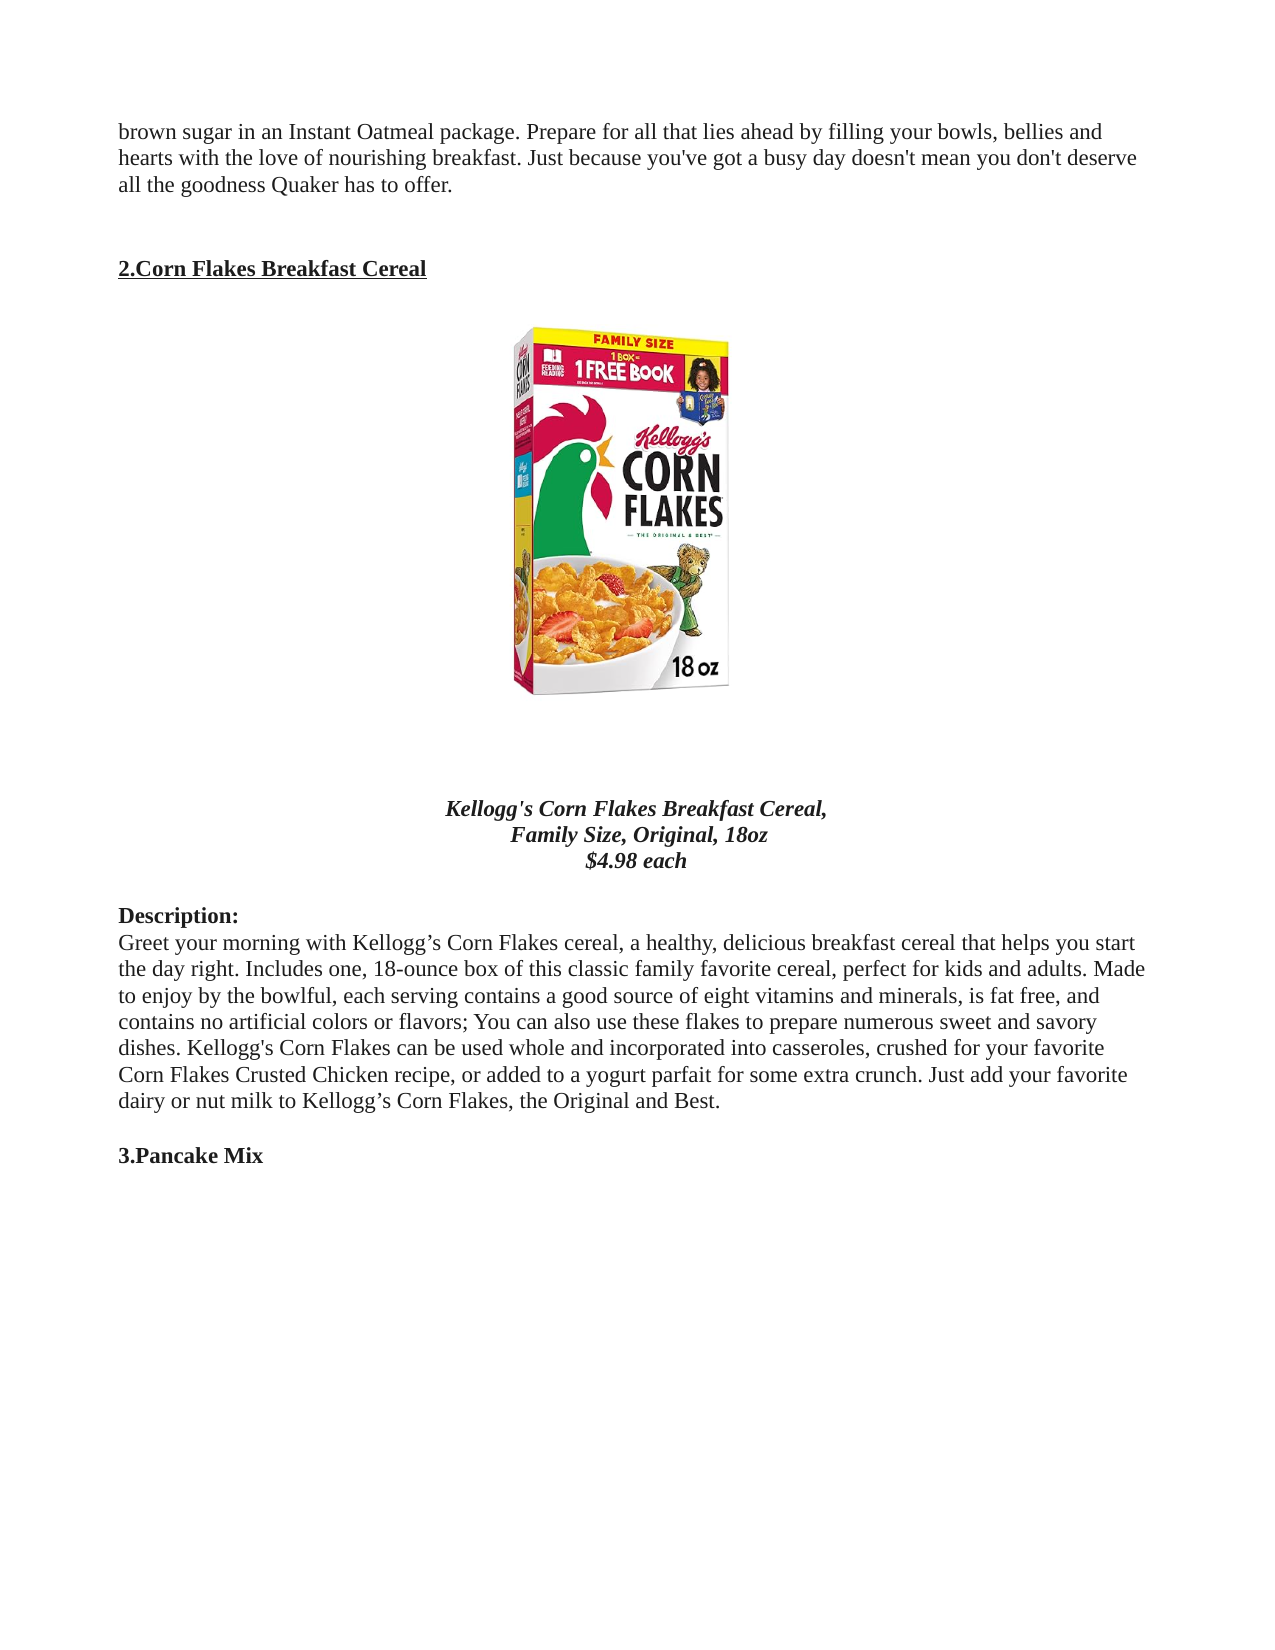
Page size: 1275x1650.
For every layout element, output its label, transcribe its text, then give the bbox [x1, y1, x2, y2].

text $4.98 each [118, 847, 1157, 874]
text 3.Pancake Mix [118, 1142, 1157, 1168]
text Greet your morning with Kellogg’s Corn Flakes cereal, a healthy, delicious breakfast cereal that helps you start the day right. Includes one, 18-ounce box of this classic family favorite cereal, perfect for kids and adults. Made to enjoy by the bowlful, each serving contains a good source of eight vitamins and minerals, is fat free, and contains no artificial colors or flavors; You can also use these flakes to prepare numerous sweet and savory dishes. Kellogg's Corn Flakes can be used whole and incorporated into casseroles, crushed for your favorite Corn Flakes Crusted Chicken recipe, or added to a yogurt parfait for some extra crunch. Just add your favorite dairy or nut milk to Kellogg’s Corn Flakes, the Original and Best. [118, 929, 1157, 1113]
text Kellogg's Corn Flakes Breakfast Cereal, [118, 795, 1157, 821]
text Description: [118, 903, 1157, 929]
text Family Size, Original, 18oz [118, 821, 1157, 847]
picture [495, 314, 749, 709]
text brown sugar in an Instant Oatmeal package. Prepare for all that lies ahead by filling your bowls, bellies and hearts with the love of nourishing breakfast. Just because you've got a busy day doesn't mean you don't deserve all the goodness Quaker has to offer. [118, 118, 1157, 197]
text 2.Corn Flakes Breakfast Cereal [118, 255, 1157, 281]
